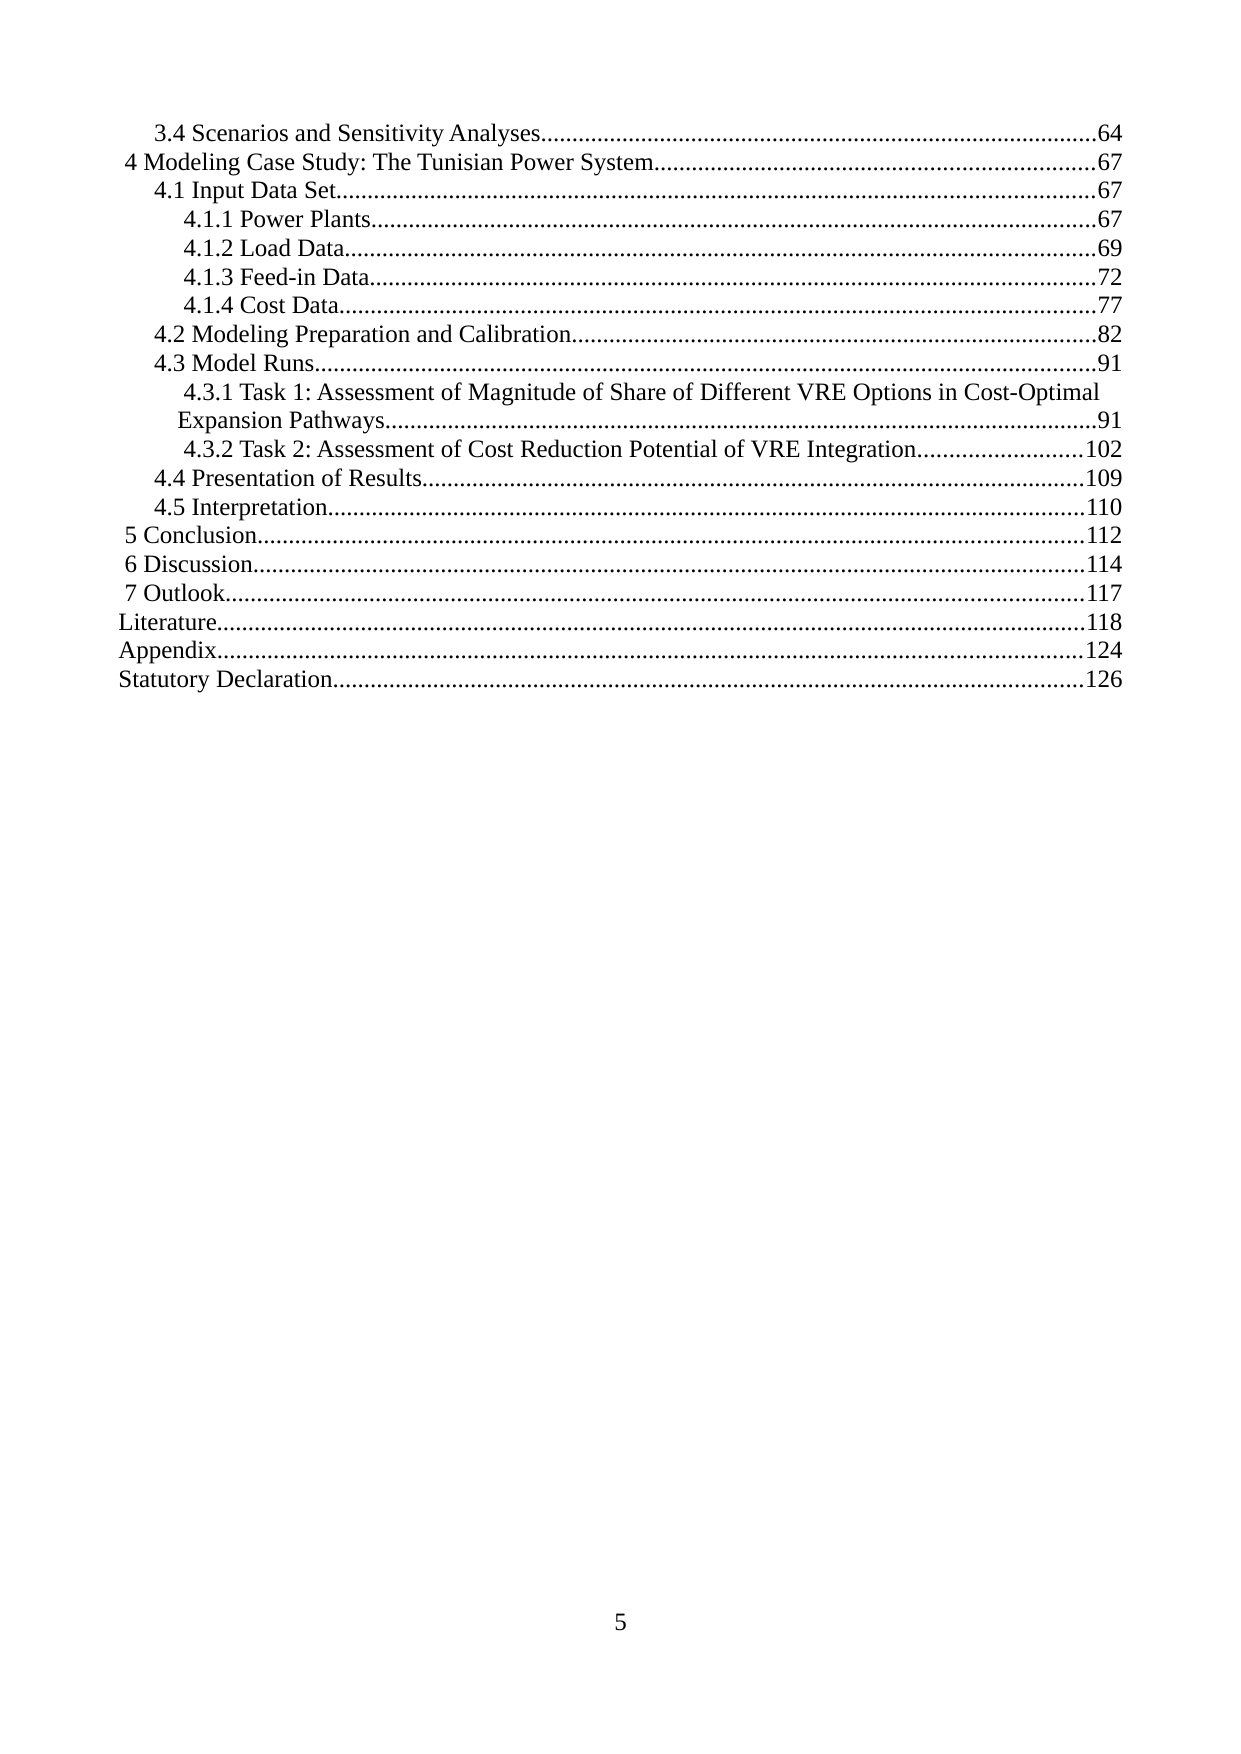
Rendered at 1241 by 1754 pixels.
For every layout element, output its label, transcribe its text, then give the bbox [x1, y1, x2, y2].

text 4.3.1 Task 1: Assessment of Magnitude of Share of Different VRE Options in Cost-Optimal Expansion Pathways 91 [177, 377, 1122, 434]
text Literature 118 [118, 607, 1122, 636]
text 4 Modeling Case Study: The Tunisian Power System 67 [118, 147, 1122, 176]
text 4.1.2 Load Data 69 [177, 233, 1122, 262]
text Appendix 124 [118, 636, 1122, 664]
text 4.1.3 Feed-in Data 72 [177, 262, 1122, 291]
text Statutory Declaration 126 [118, 664, 1122, 693]
text 4.1.1 Power Plants 67 [177, 204, 1122, 233]
text 4.1 Input Data Set 67 [148, 176, 1122, 204]
text 4.5 Interpretation 110 [148, 492, 1122, 521]
text 4.3 Model Runs 91 [148, 348, 1122, 377]
text 5 Conclusion 112 [118, 521, 1122, 549]
text 4.3.2 Task 2: Assessment of Cost Reduction Potential of VRE Integration 102 [177, 434, 1122, 463]
text 3.4 Scenarios and Sensitivity Analyses 64 [148, 118, 1122, 147]
text 4.4 Presentation of Results 109 [148, 463, 1122, 492]
text 6 Discussion 114 [118, 549, 1122, 578]
text 4.2 Modeling Preparation and Calibration 82 [148, 319, 1122, 348]
text 7 Outlook 117 [118, 578, 1122, 607]
text 4.1.4 Cost Data 77 [177, 291, 1122, 319]
